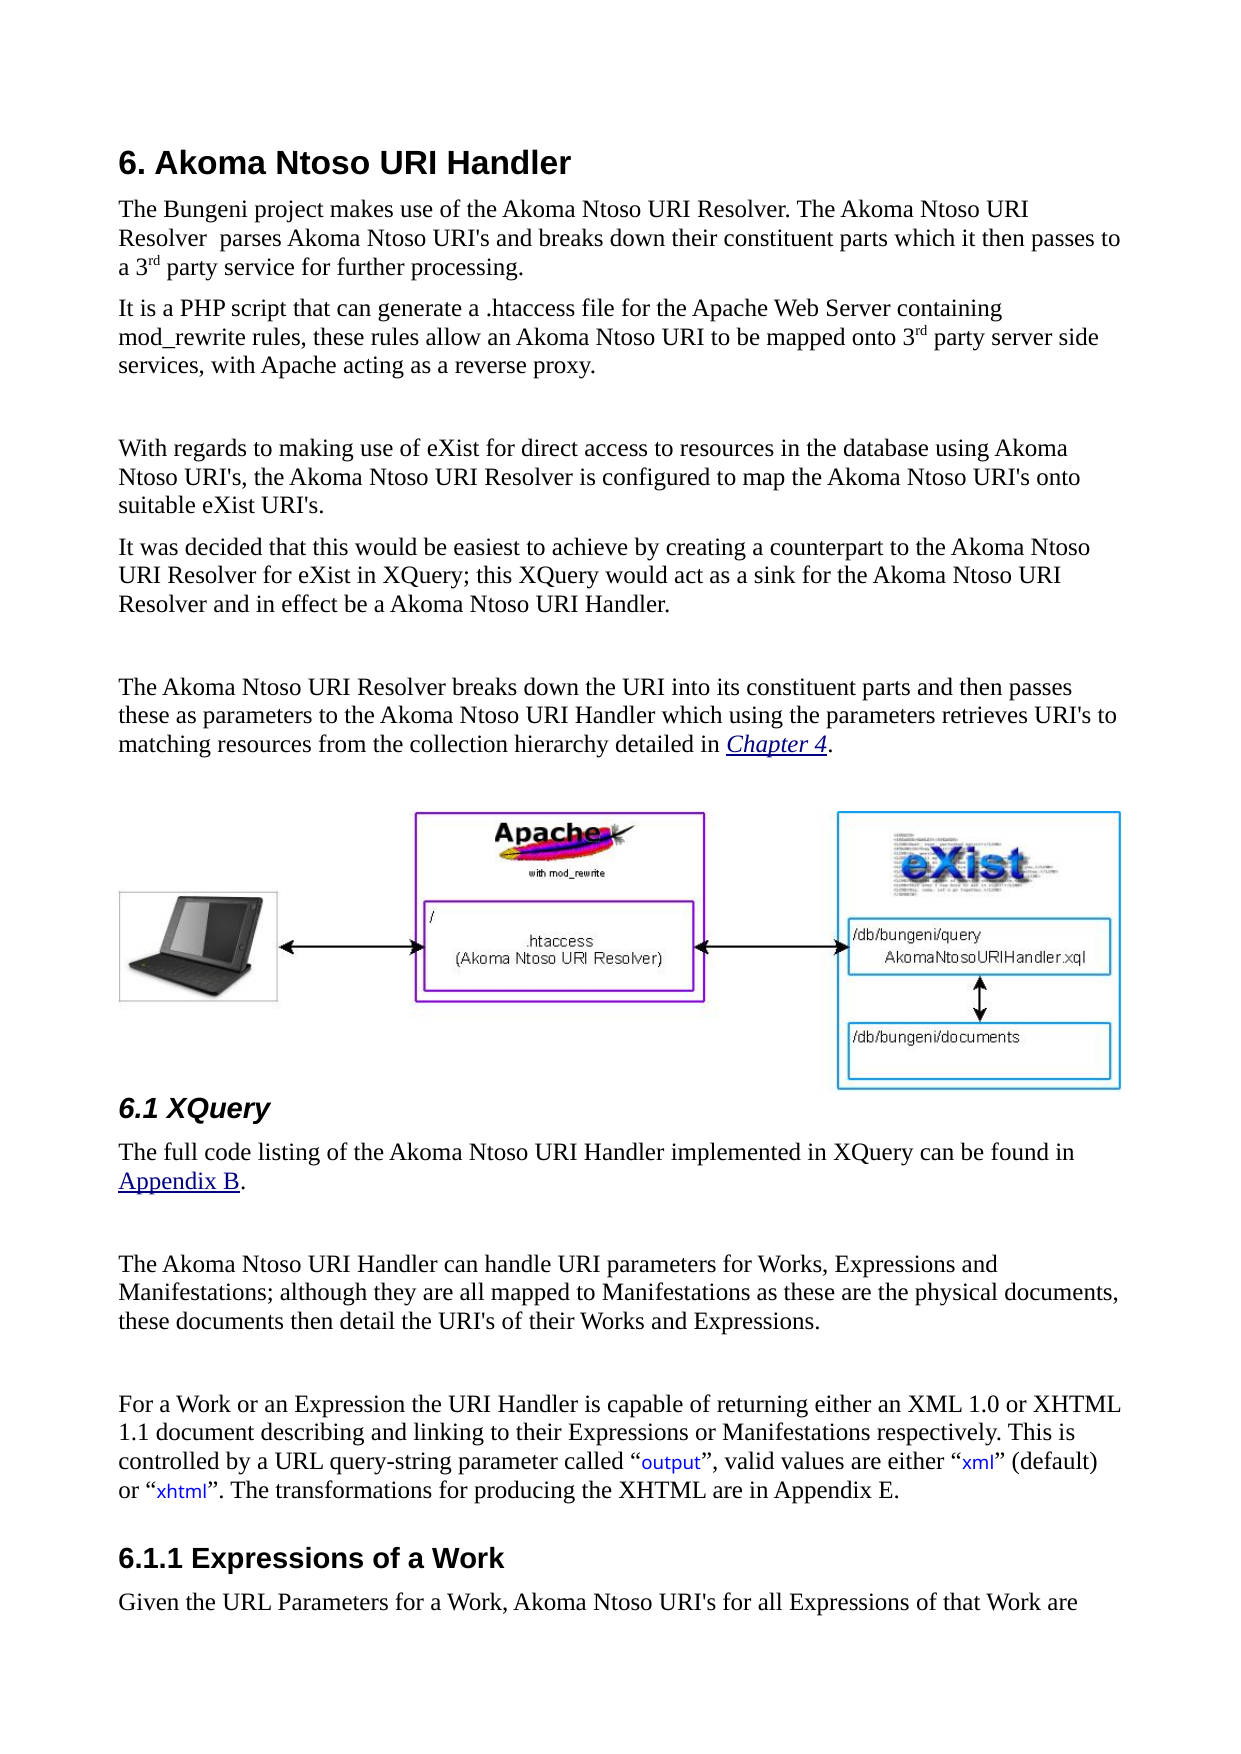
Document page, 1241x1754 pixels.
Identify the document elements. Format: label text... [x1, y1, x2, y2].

picture [118, 811, 1122, 1092]
subtitle 6.1.1 Expressions of a Work [118, 1541, 1122, 1575]
text It was decided that this would be easiest to achieve by creating a counterpart to the Akoma Ntoso URI Resolver for eXist in XQuery; this XQuery would act as a sink for the Akoma Ntoso URI Resolver and in effect be a Akoma Ntoso URI Handler. [118, 532, 1122, 618]
subtitle 6. Akoma Ntoso URI Handler [118, 143, 1122, 182]
text The Akoma Ntoso URI Resolver breaks down the URI into its constituent parts and then passes these as parameters to the Akoma Ntoso URI Handler which using the parameters retrieves URI's to matching resources from the collection hierarchy detailed in Chapter 4. [118, 672, 1122, 758]
text With regards to making use of eXist for direct access to resources in the database using Akoma Ntoso URI's, the Akoma Ntoso URI Resolver is configured to map the Akoma Ntoso URI's onto suitable eXist URI's. [118, 433, 1122, 519]
text The Bungeni project makes use of the Akoma Ntoso URI Resolver. The Akoma Ntoso URI Resolver parses Akoma Ntoso URI's and breaks down their constituent parts which it then passes to a 3rd party service for further processing. [118, 194, 1122, 281]
text The full code listing of the Akoma Ntoso URI Handler implemented in XQuery can be found in Appendix B. [118, 1137, 1122, 1195]
text The Akoma Ntoso URI Handler can handle URI parameters for Works, Expressions and Manifestations; although they are all mapped to Manifestations as these are the physical documents, these documents then detail the URI's of their Works and Expressions. [118, 1249, 1122, 1335]
text For a Work or an Expression the URI Handler is capable of returning either an XML 1.0 or XHTML 1.1 document describing and linking to their Expressions or Manifestations respectively. This is controlled by a URL query-string parameter called “output”, valid values are either “xml” (default) or “xhtml”. The transformations for producing the XHTML are in Appendix E. [118, 1389, 1122, 1504]
subtitle 6.1 XQuery [118, 1092, 1122, 1125]
text Given the URL Parameters for a Work, Akoma Ntoso URI's for all Expressions of that Work are [118, 1587, 1122, 1616]
text It is a PHP script that can generate a .htaccess file for the Apache Web Server containing mod_rewrite rules, these rules allow an Akoma Ntoso URI to be mapped onto 3rd party server side services, with Apache acting as a reverse proxy. [118, 293, 1122, 379]
